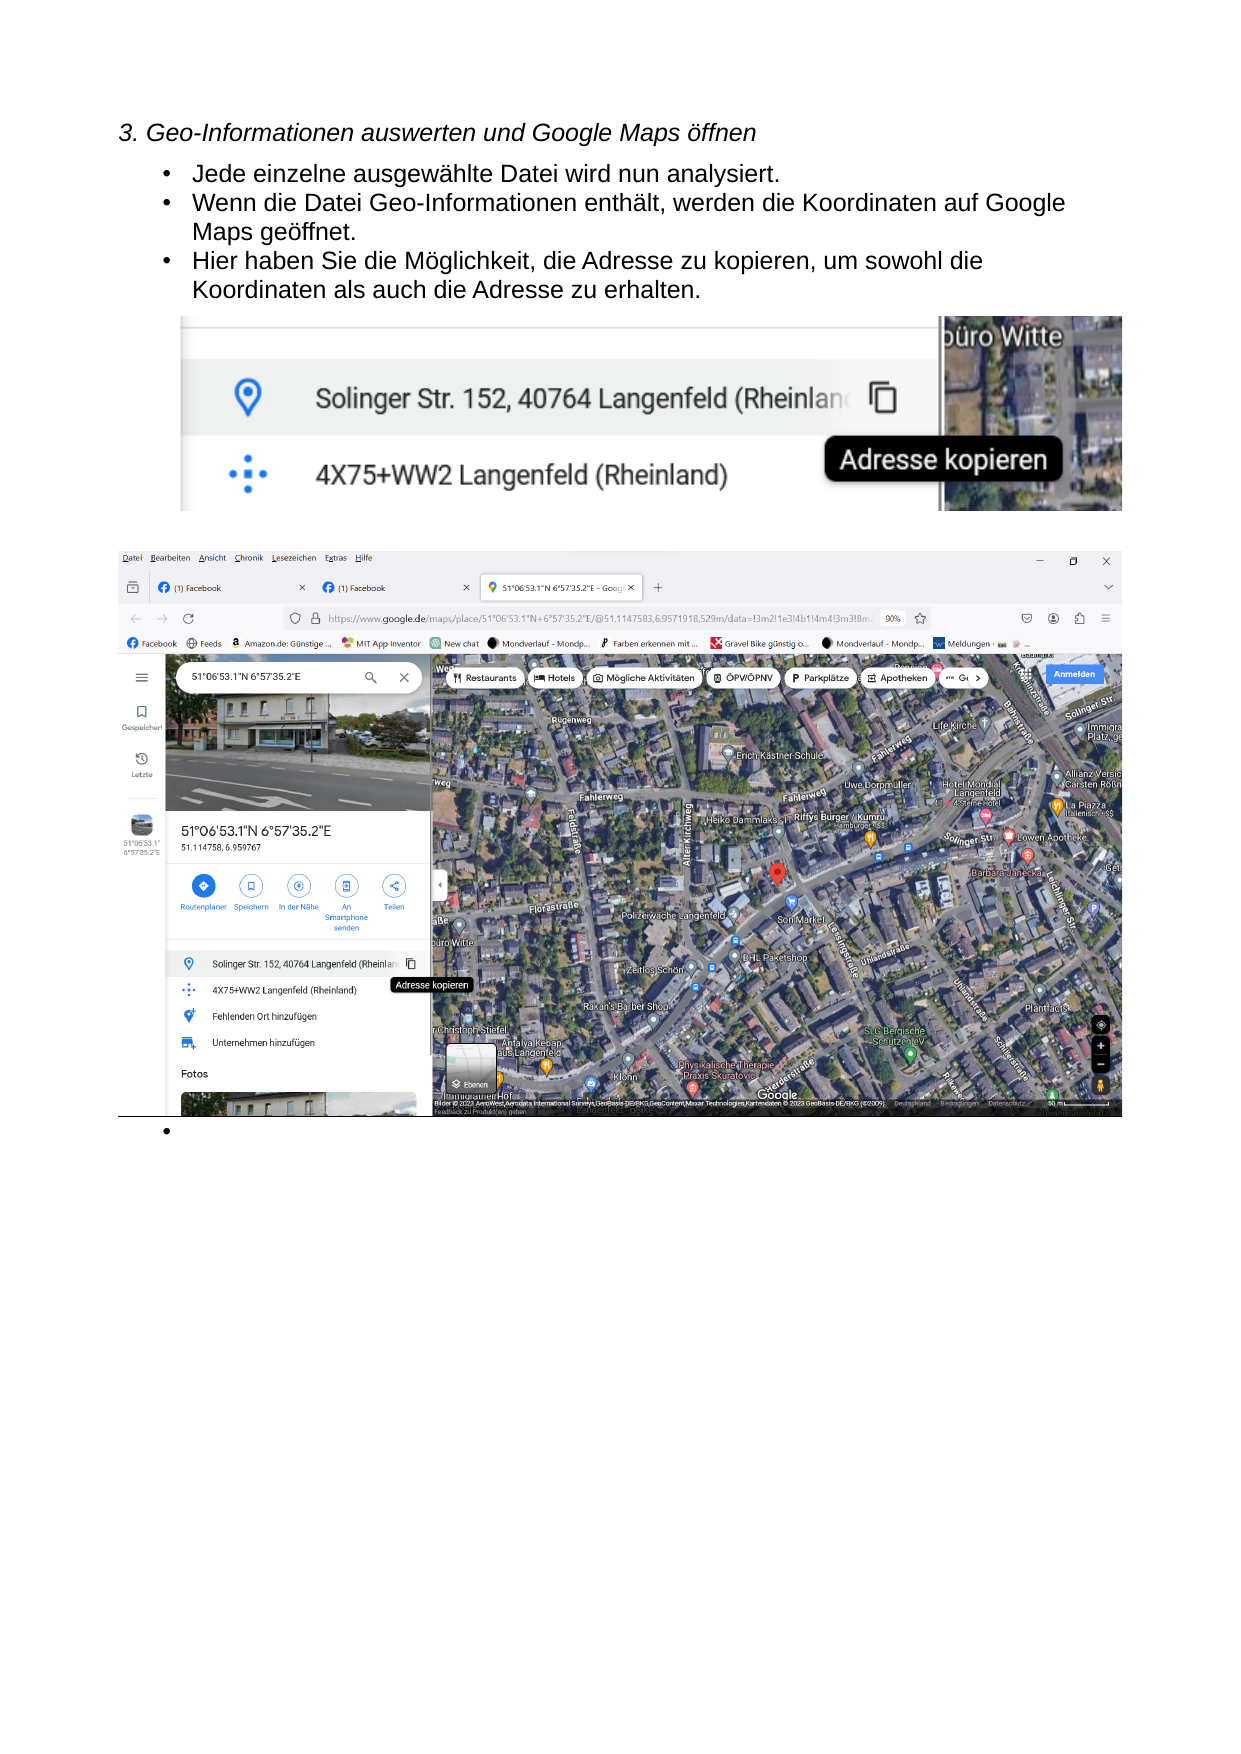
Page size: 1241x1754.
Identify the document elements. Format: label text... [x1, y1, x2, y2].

picture [118, 551, 1123, 1117]
list Wenn die Datei Geo-Informationen enthält, werden die Koordinaten auf Google Maps geöffnet. [162, 188, 1122, 246]
list Jede einzelne ausgewählte Datei wird nun analysiert. [162, 159, 1122, 188]
text 3. Geo-Informationen auswerten und Google Maps öffnen [118, 118, 1122, 147]
list Hier haben Sie die Möglichkeit, die Adresse zu kopieren, um sowohl die Koordinaten als auch die Adresse zu erhalten. [162, 246, 1122, 303]
